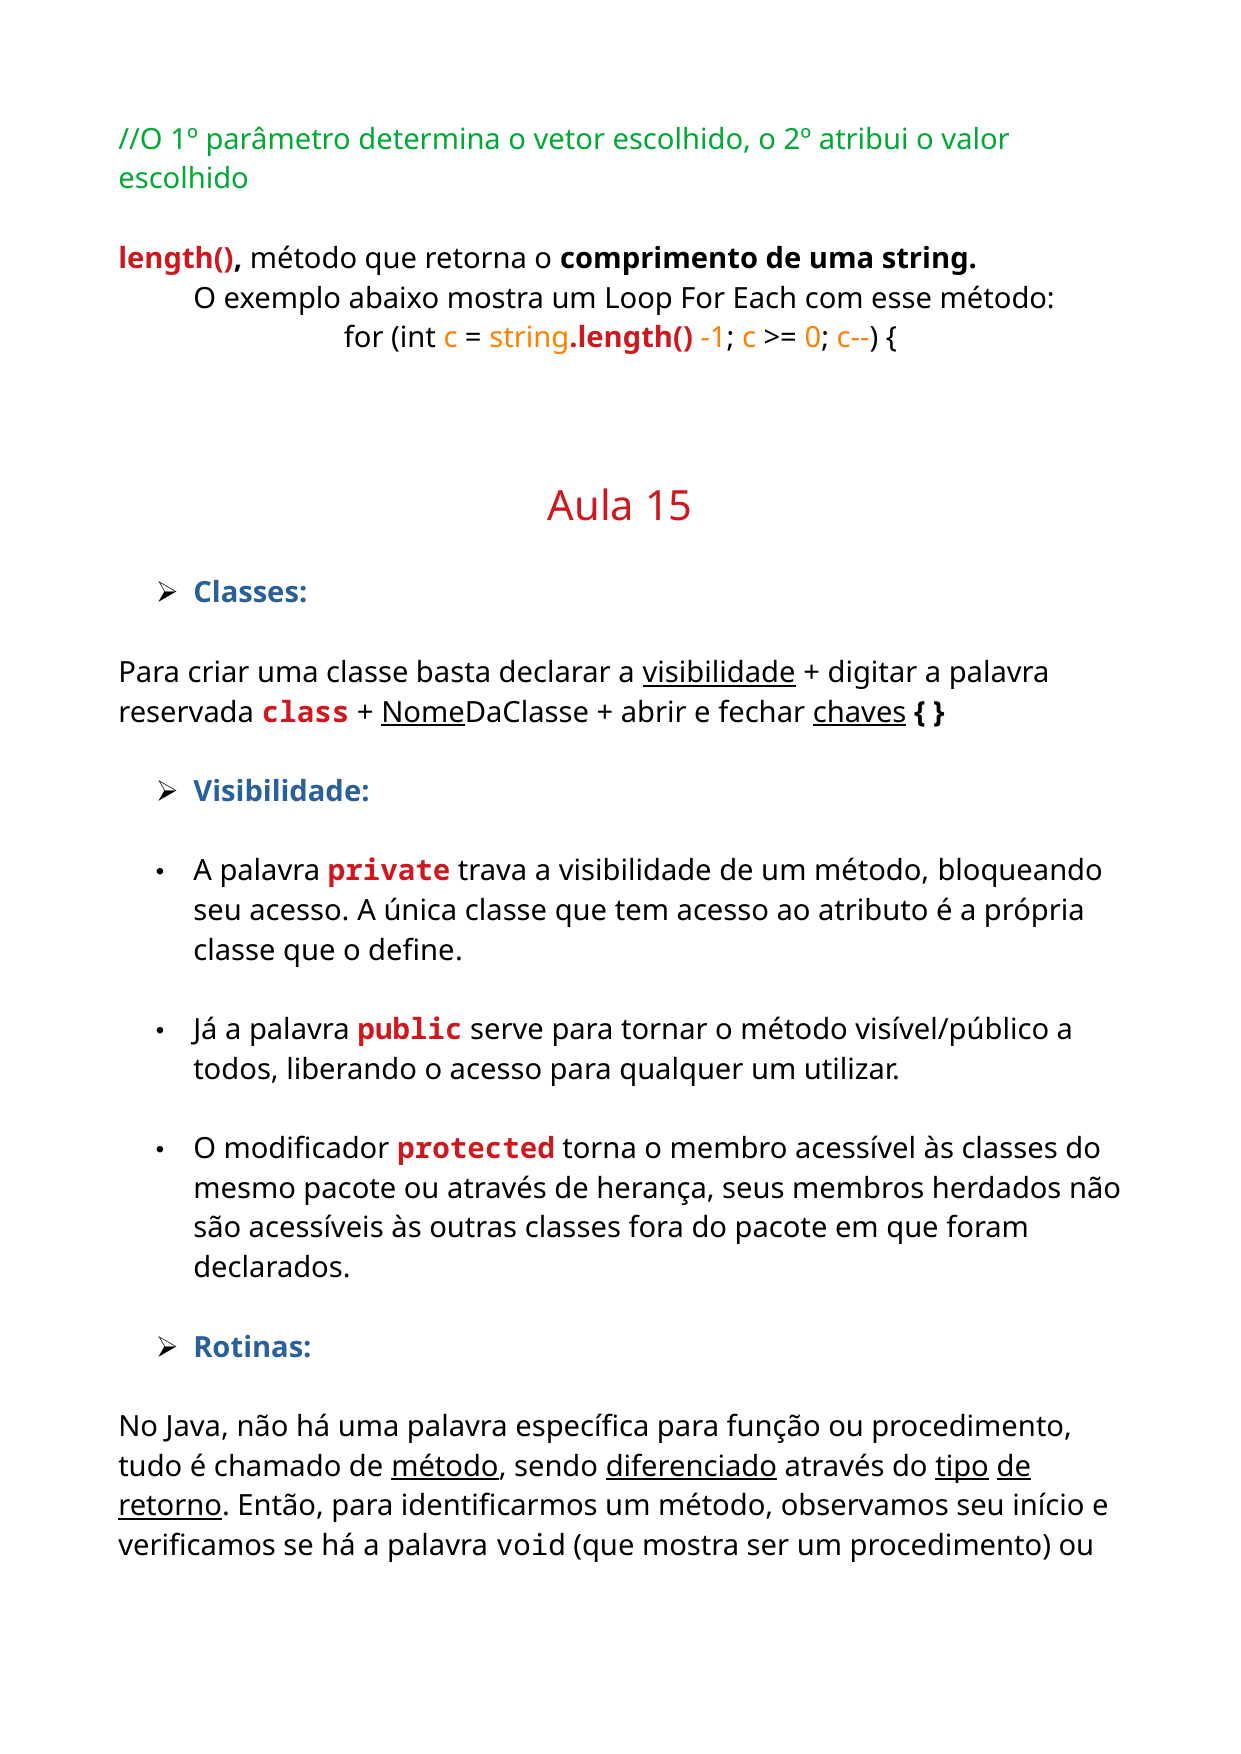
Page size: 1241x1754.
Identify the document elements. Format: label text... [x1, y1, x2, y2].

list O modificador protected torna o membro acessível às classes do mesmo pacote ou através de herança, seus membros herdados não são acessíveis às outras classes fora do pacote em que foram declarados. [156, 1127, 1122, 1286]
text No Java, não há uma palavra específica para função ou procedimento, tudo é chamado de método, sendo diferenciado através do tipo de retorno. Então, para identificarmos um método, observamos seu início e verificamos se há a palavra void (que mostra ser um procedimento) ou [118, 1405, 1122, 1564]
list Rotinas: [156, 1326, 1122, 1366]
list Já a palavra public serve para tornar o método visível/público a todos, liberando o acesso para qualquer um utilizar. [156, 1008, 1122, 1088]
text //O 1º parâmetro determina o vetor escolhido, o 2º atribui o valor escolhido [118, 118, 1122, 197]
list Classes: [156, 572, 1122, 611]
text length(), método que retorna o comprimento de uma string. [118, 237, 1122, 277]
text Aula 15 [118, 475, 1122, 532]
text for (int c = string.length() -1; c >= 0; c--) { [118, 317, 1122, 356]
list A palavra private trava a visibilidade de um método, bloqueando seu acesso. A única classe que tem acesso ao atributo é a própria classe que o define. [156, 849, 1122, 969]
text Para criar uma classe basta declarar a visibilidade + digitar a palavra reservada class + NomeDaClasse + abrir e fechar chaves { } [118, 651, 1122, 731]
list O exemplo abaixo mostra um Loop For Each com esse método: [156, 277, 1122, 317]
list Visibilidade: [156, 770, 1122, 849]
